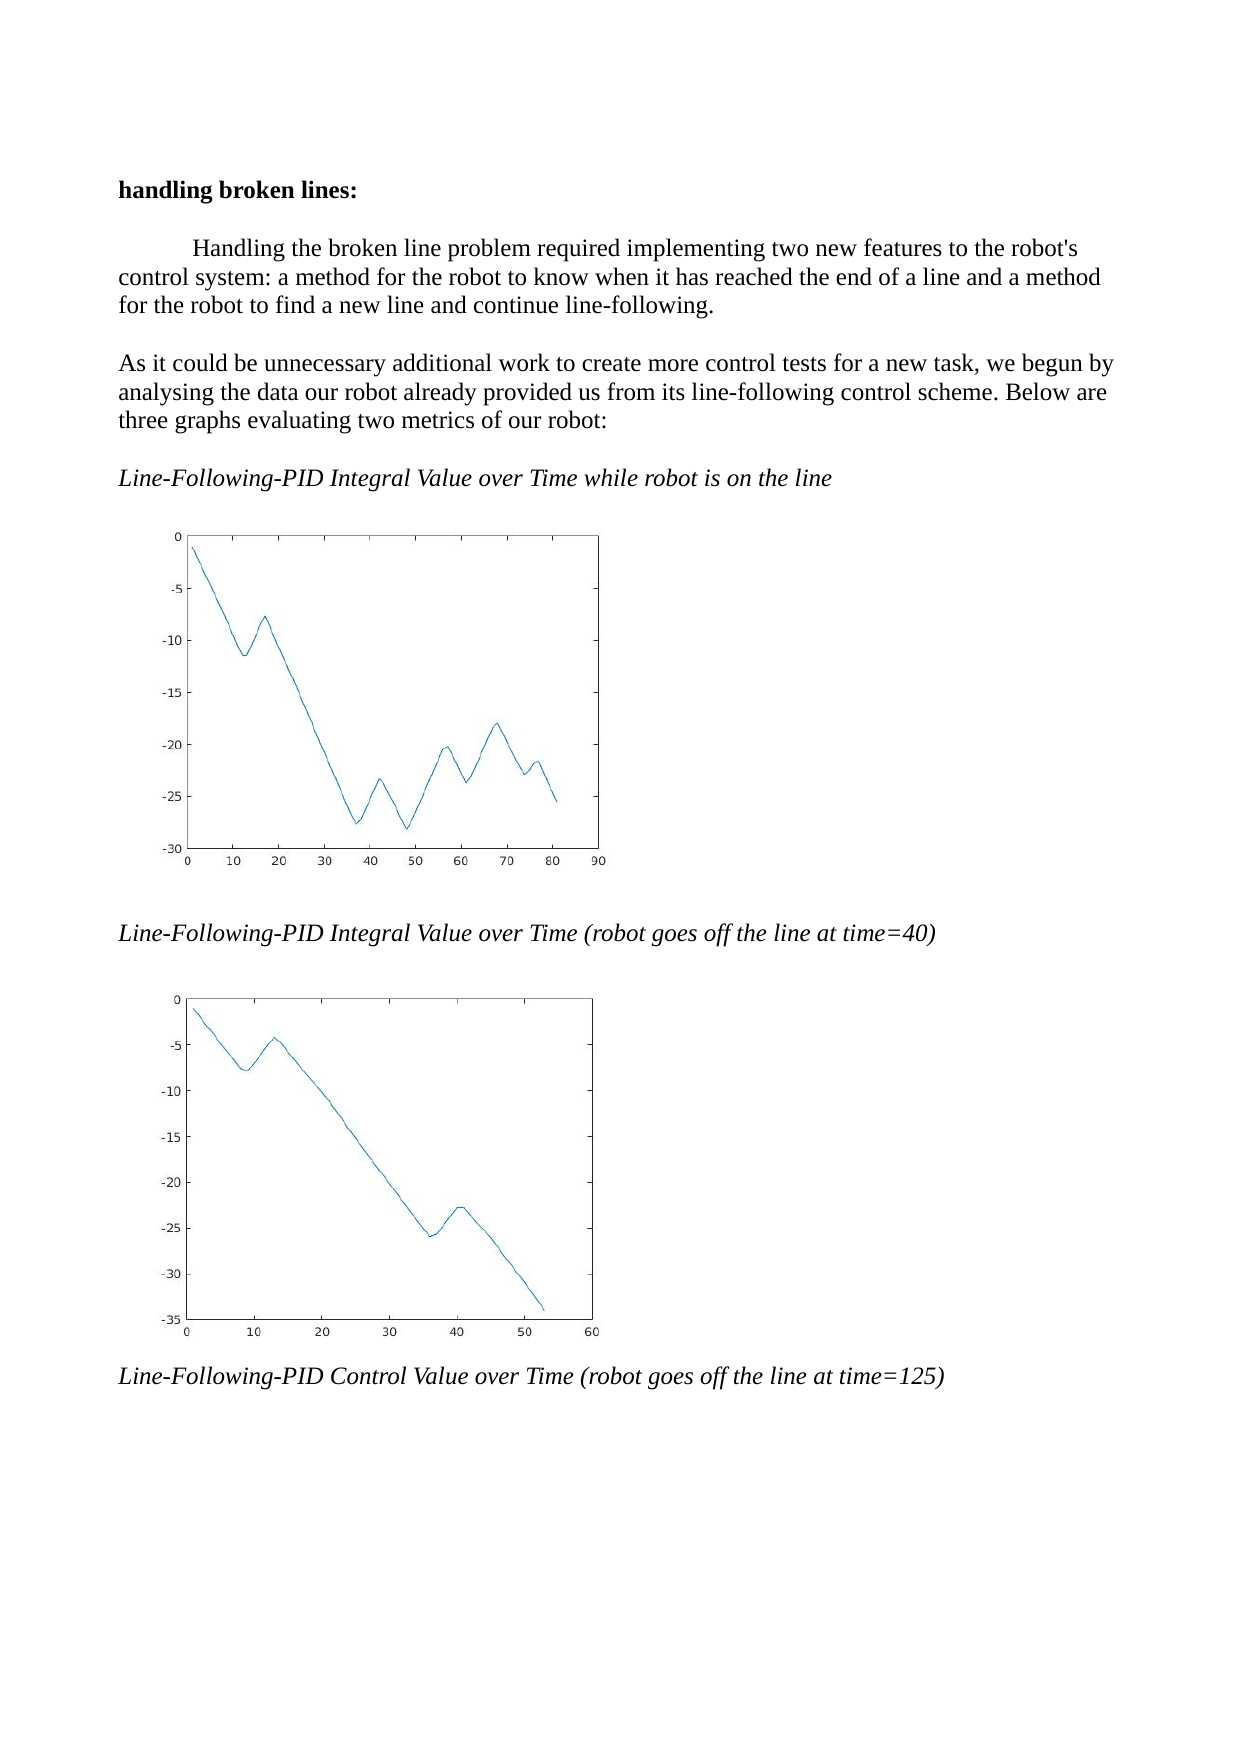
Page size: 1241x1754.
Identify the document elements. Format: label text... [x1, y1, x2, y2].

text Line-Following-PID Integral Value over Time (robot goes off the line at time=40) [118, 918, 1122, 947]
text Handling the broken line problem required implementing two new features to the robot's control system: a method for the robot to know when it has reached the end of a line and a method for the robot to find a new line and continue line-following. [118, 233, 1122, 319]
picture [118, 969, 641, 1362]
text Line-Following-PID Integral Value over Time while robot is on the line [118, 463, 1122, 492]
text handling broken lines: [118, 176, 1122, 204]
text Line-Following-PID Control Value over Time (robot goes off the line at time=125) [118, 1283, 1122, 1390]
picture [118, 507, 648, 890]
text As it could be unnecessary additional work to create more control tests for a new task, we begun by analysing the data our robot already provided us from its line-following control scheme. Below are three graphs evaluating two metrics of our robot: [118, 348, 1122, 434]
